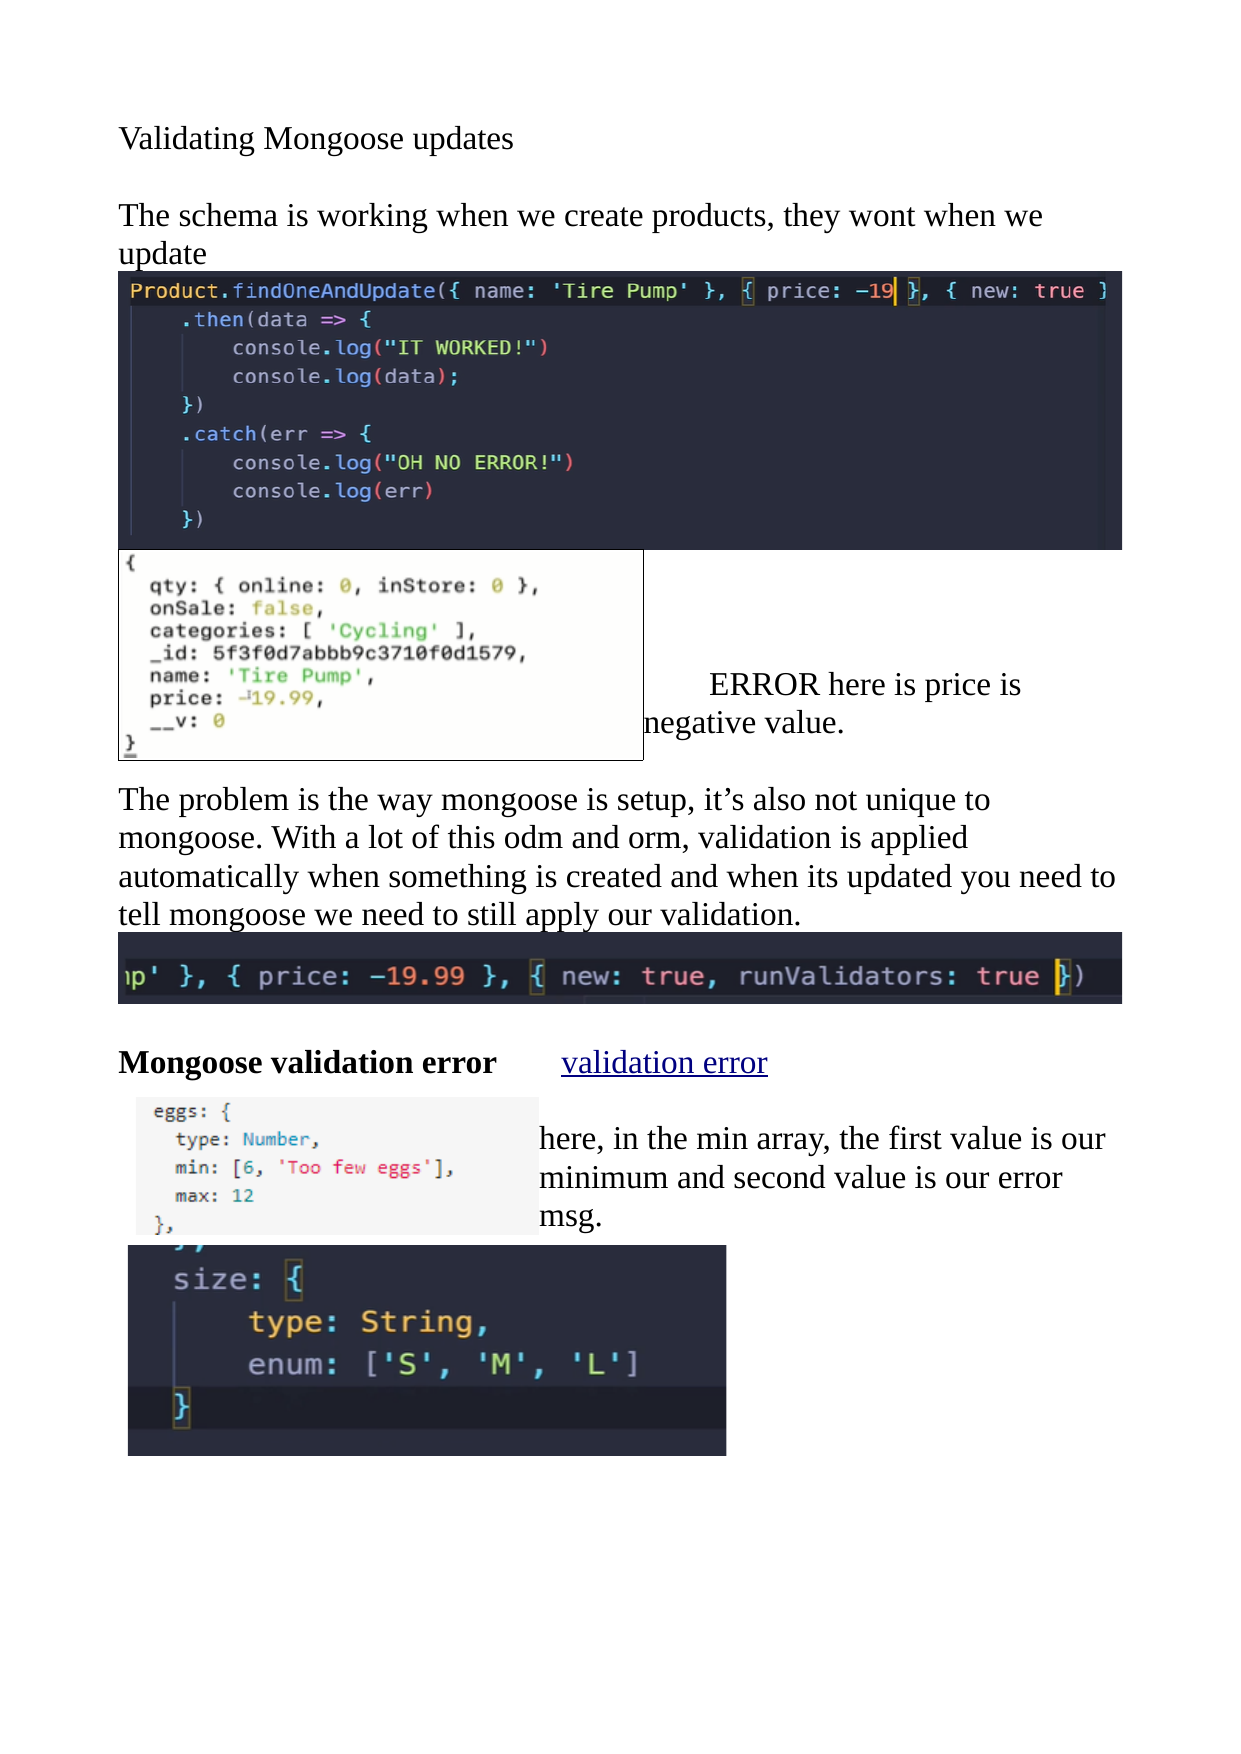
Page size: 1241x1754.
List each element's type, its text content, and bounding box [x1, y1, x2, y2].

text The schema is working when we create products, they wont when we update [118, 195, 1122, 271]
picture [118, 271, 1123, 550]
text ERROR here is price is negative value. [644, 664, 1122, 741]
text Validating Mongoose updates [118, 118, 1122, 156]
picture [121, 552, 641, 758]
text here, in the min array, the first value is our minimum and second value is our error msg. [539, 1119, 1122, 1234]
text The problem is the way mongoose is setup, it’s also not unique to mongoose. With a lot of this odm and orm, validation is applied automatically when something is created and when its updated you need to tell mongoose we need to still apply our validation. [118, 779, 1122, 932]
text Mongoose validation error validation error [118, 1042, 1122, 1080]
picture [127, 1245, 727, 1456]
picture [135, 1097, 539, 1235]
picture [118, 932, 1123, 1004]
text [118, 1119, 135, 1234]
